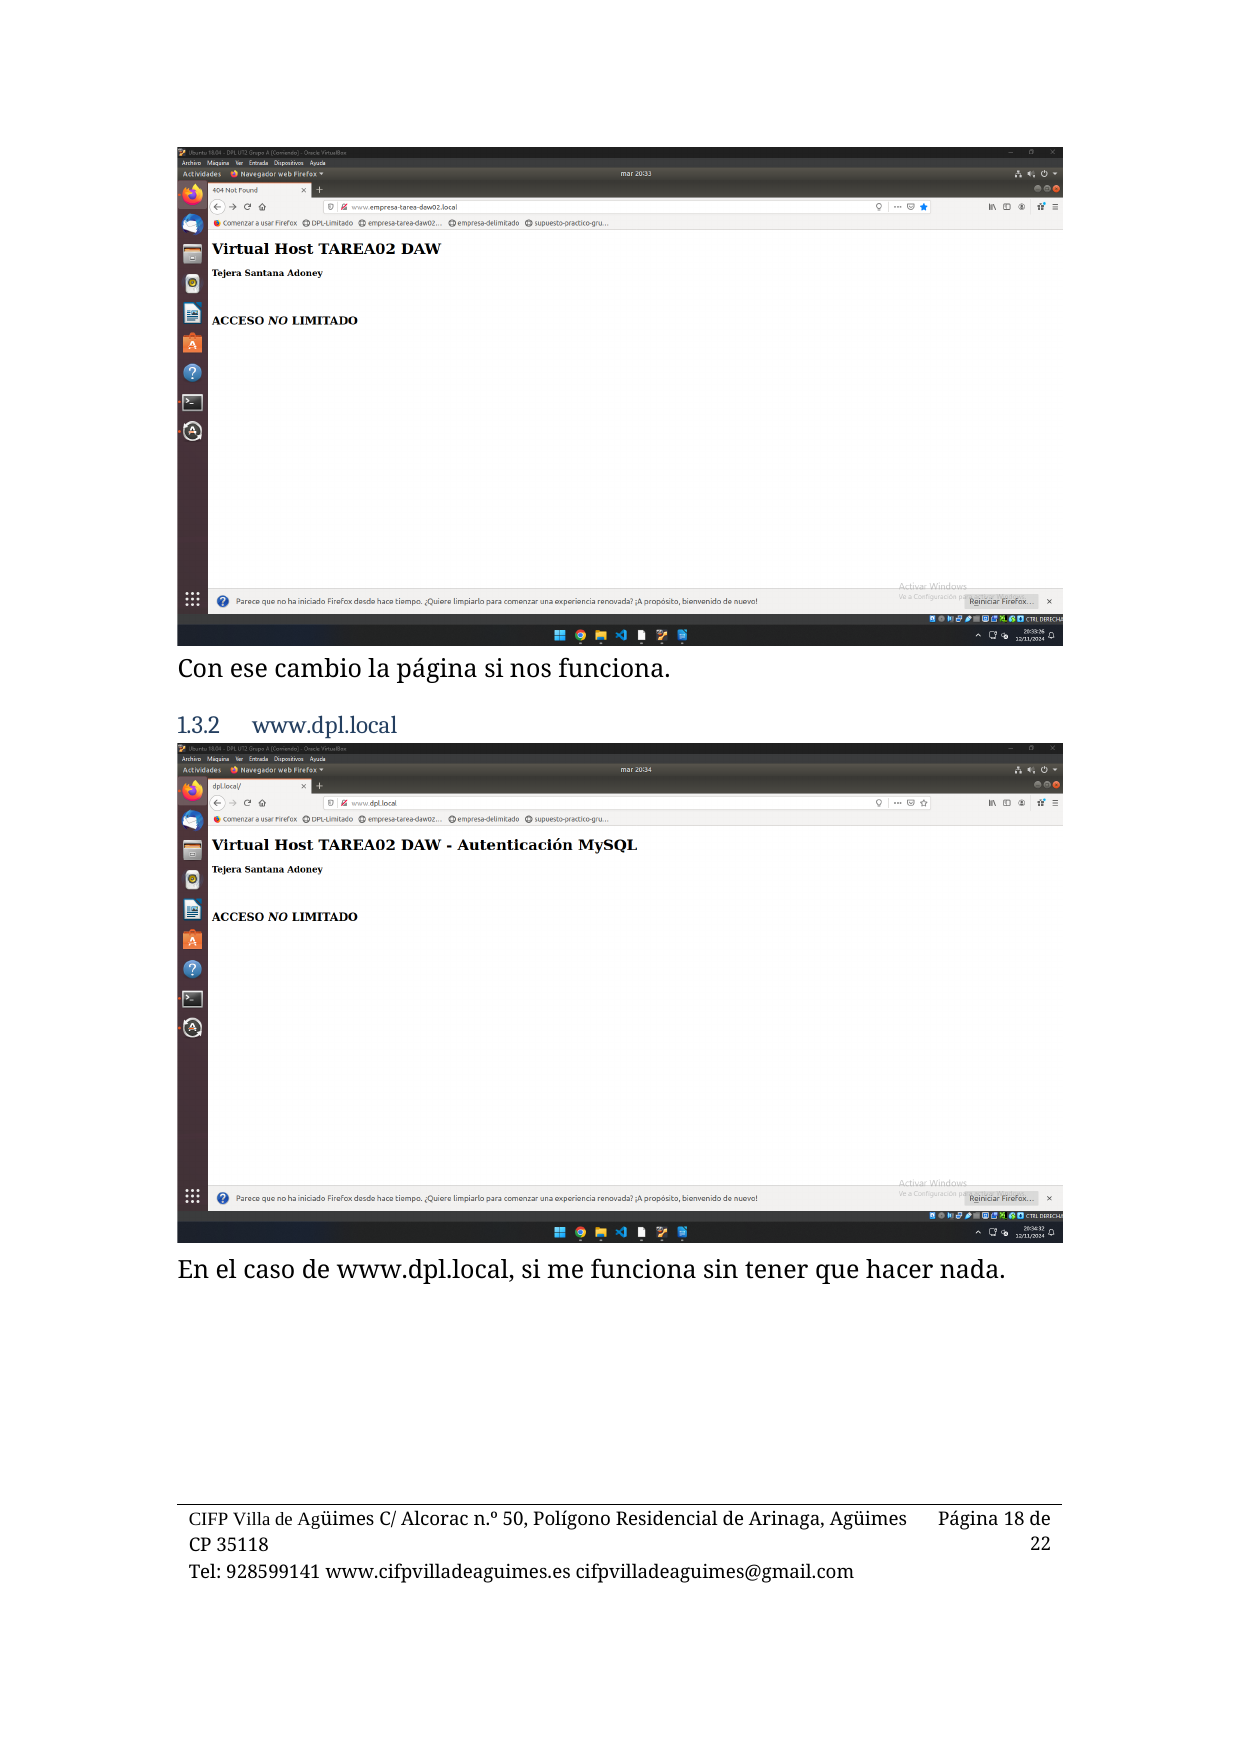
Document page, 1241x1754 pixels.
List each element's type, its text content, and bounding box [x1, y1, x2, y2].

text En el caso de www.dpl.local, si me funciona sin tener que hacer nada. [177, 1243, 1063, 1286]
subtitle www.dpl.local [177, 711, 1063, 740]
picture [177, 743, 1063, 1243]
text Con ese cambio la página si nos funciona. [177, 646, 1063, 685]
picture [177, 147, 1063, 646]
